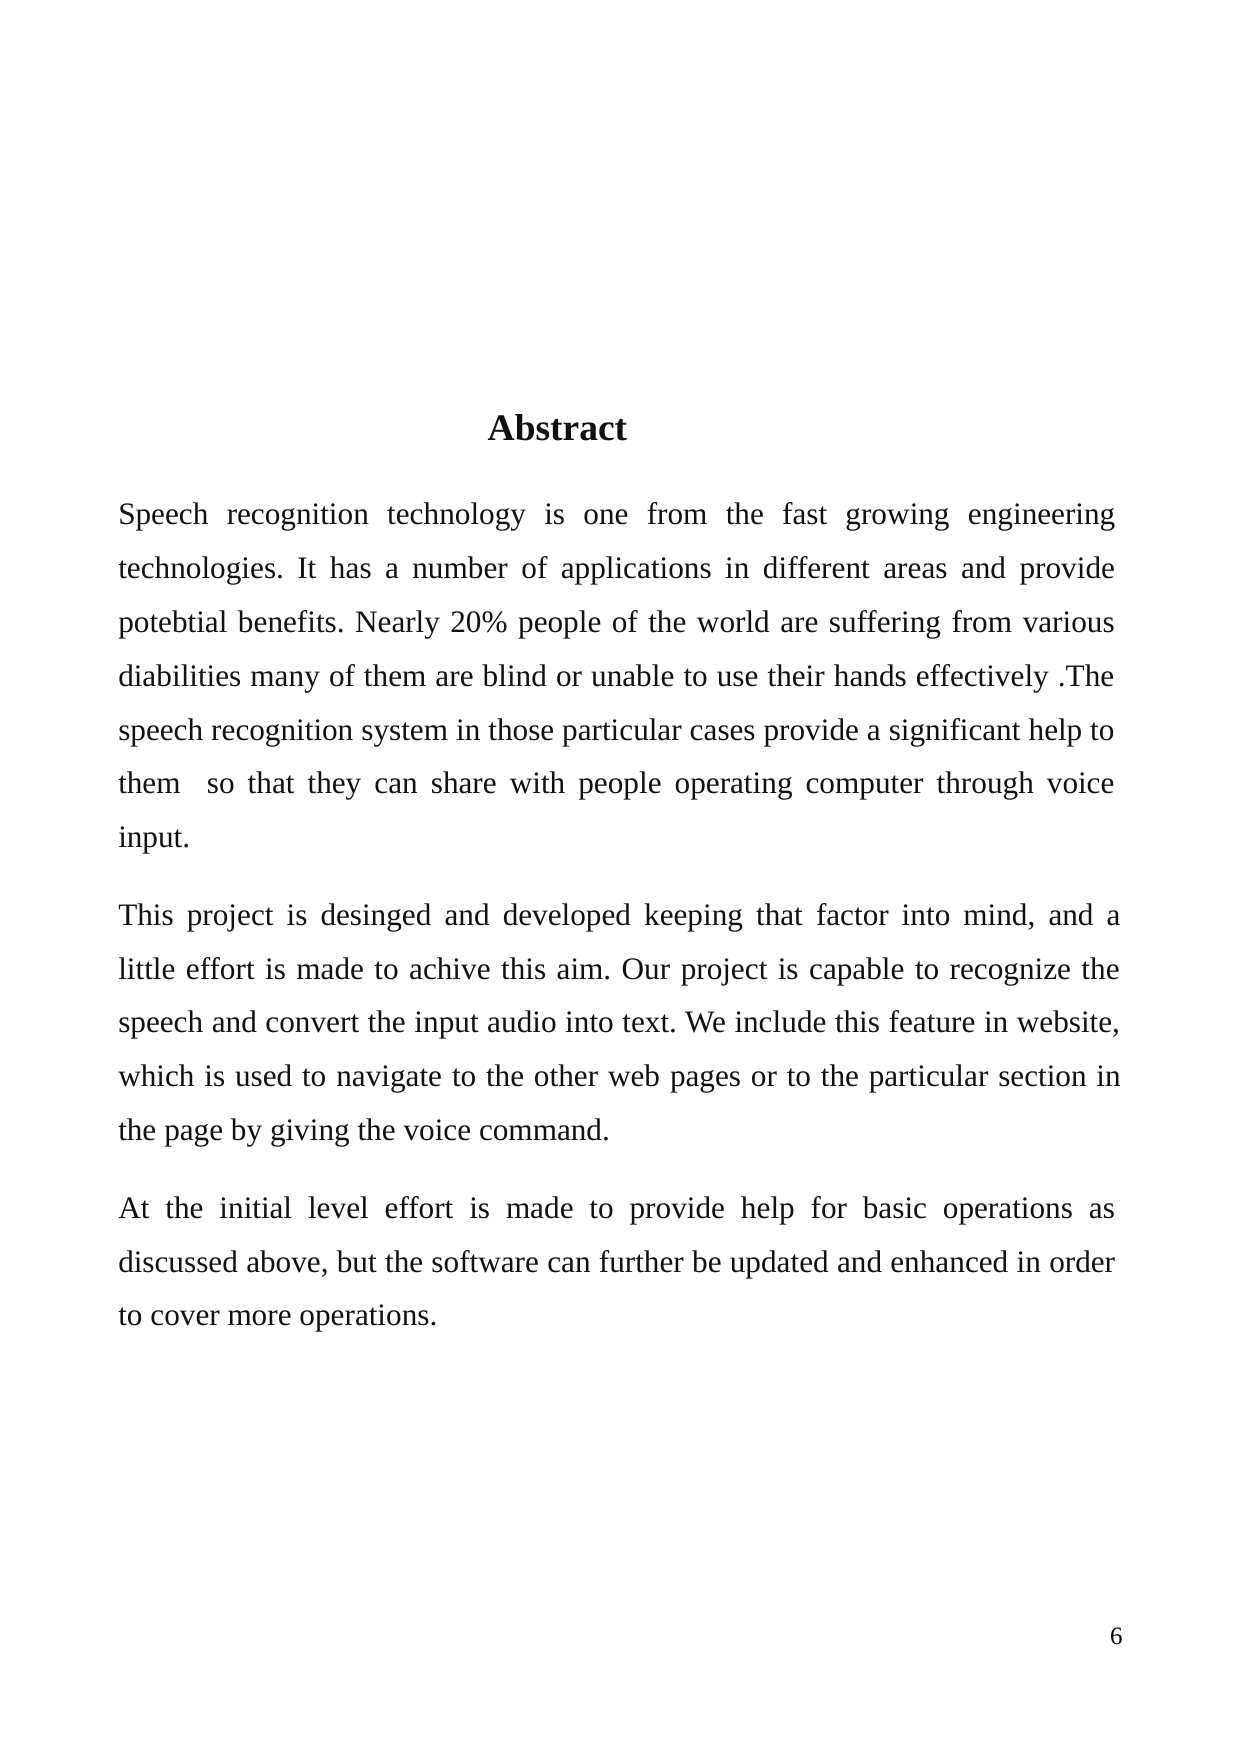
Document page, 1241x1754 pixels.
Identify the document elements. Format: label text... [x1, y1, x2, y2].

text At the initial level effort is made to provide help for basic operations as discussed above, but the software can further be updated and enhanced in order to cover more operations. [118, 1189, 1116, 1333]
text This project is desinged and developed keeping that factor into mind, and a little effort is made to achive this aim. Our project is capable to recognize the speech and convert the input audio into text. We include this feature in website, which is used to navigate to the other web pages or to the particular section in the page by giving the voice command. [118, 896, 1122, 1147]
text Abstract [413, 405, 1116, 448]
text Speech recognition technology is one from the fast growing engineering technologies. It has a number of applications in different areas and provide potebtial benefits. Nearly 20% people of the world are suffering from various diabilities many of them are blind or unable to use their hands effectively .The speech recognition system in those particular cases provide a significant help to them so that they can share with people operating computer through voice input. [118, 495, 1116, 854]
